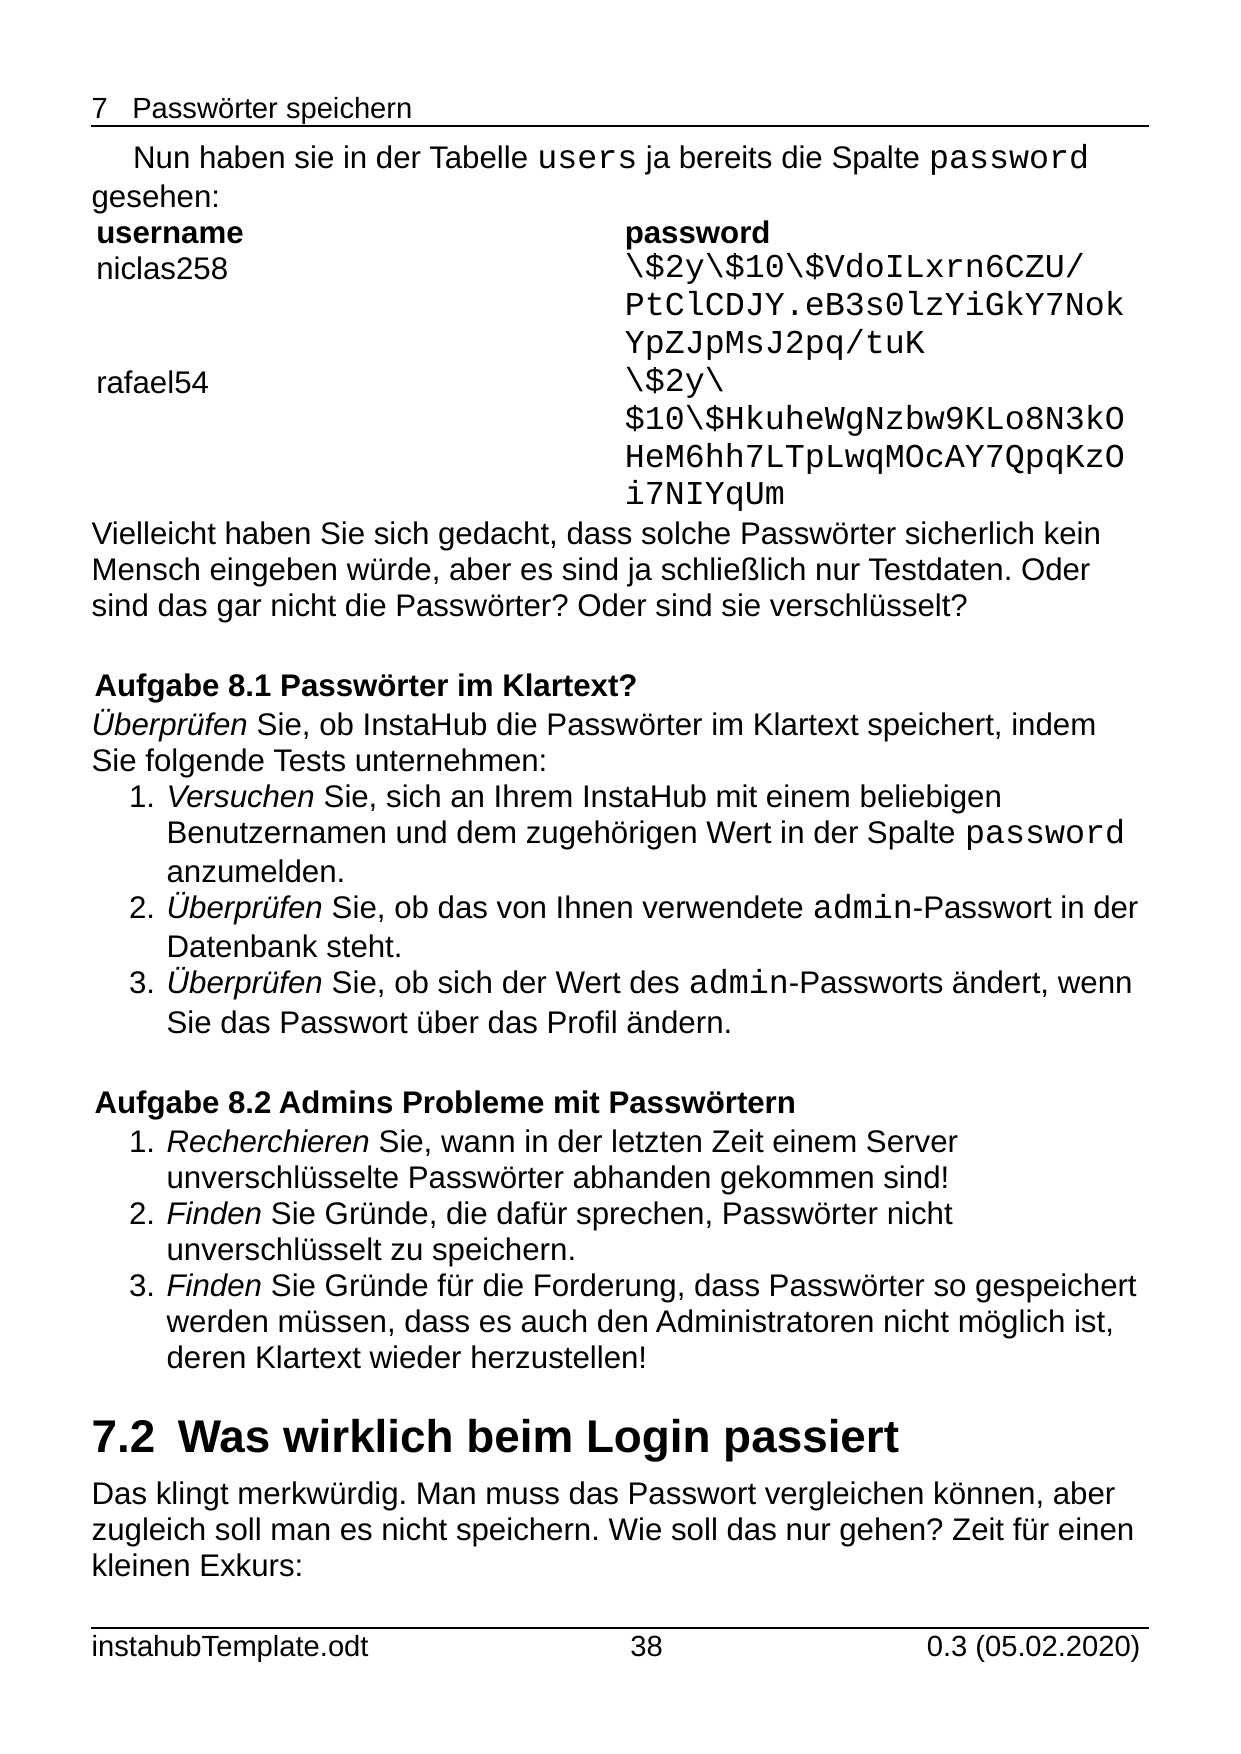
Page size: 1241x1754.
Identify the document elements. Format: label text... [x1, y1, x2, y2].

table_cell rafael54 [91, 364, 620, 515]
list Überprüfen Sie, ob sich der Wert des admin-Passworts ändert, wenn Sie das Passwort über das Profil ändern. [129, 964, 1149, 1040]
table_header username [91, 214, 620, 250]
subtitle Aufgabe 8.1 Passwörter im Klartext? [91, 664, 1149, 706]
text Nun haben sie in der Tabelle users ja bereits die Spalte password gesehen: [91, 139, 1149, 214]
text Das klingt merkwürdig. Man muss das Passwort vergleichen können, aber zugleich soll man es nicht speichern. Wie soll das nur gehen? Zeit für einen kleinen Exkurs: [91, 1475, 1149, 1583]
table_header password [620, 214, 1149, 250]
list Recherchieren Sie, wann in der letzten Zeit einem Server unverschlüsselte Passwörter abhanden gekommen sind! [129, 1123, 1149, 1195]
list Versuchen Sie, sich an Ihrem InstaHub mit einem beliebigen Benutzernamen und dem zugehörigen Wert in der Spalte password anzumelden. [129, 778, 1149, 889]
subtitle Aufgabe 8.2 Admins Probleme mit Passwörtern [91, 1081, 1149, 1123]
subtitle Was wirklich beim Login passiert [91, 1410, 1149, 1463]
text Vielleicht haben Sie sich gedacht, dass solche Passwörter sicherlich kein Mensch eingeben würde, aber es sind ja schließlich nur Testdaten. Oder sind das gar nicht die Passwörter? Oder sind sie verschlüsselt? [91, 515, 1149, 623]
table_cell \$2y\$10\$HkuheWgNzbw9KLo8N3kOHeM6hh7LTpLwqMOcAY7QpqKzOi7NIYqUm [620, 364, 1149, 515]
table_cell \$2y\$10\$VdoILxrn6CZU/PtClCDJY.eB3s0lzYiGkY7NokYpZJpMsJ2pq/tuK [620, 250, 1149, 364]
list Finden Sie Gründe, die dafür sprechen, Passwörter nicht unverschlüsselt zu speichern. [129, 1195, 1149, 1267]
list Finden Sie Gründe für die Forderung, dass Passwörter so gespeichert werden müssen, dass es auch den Administratoren nicht möglich ist, deren Klartext wieder herzustellen! [129, 1267, 1149, 1374]
table_cell niclas258 [91, 250, 620, 364]
text Überprüfen Sie, ob InstaHub die Passwörter im Klartext speichert, indem Sie folgende Tests unternehmen: [91, 706, 1149, 778]
list Überprüfen Sie, ob das von Ihnen verwendete admin-Passwort in der Datenbank steht. [129, 889, 1149, 964]
